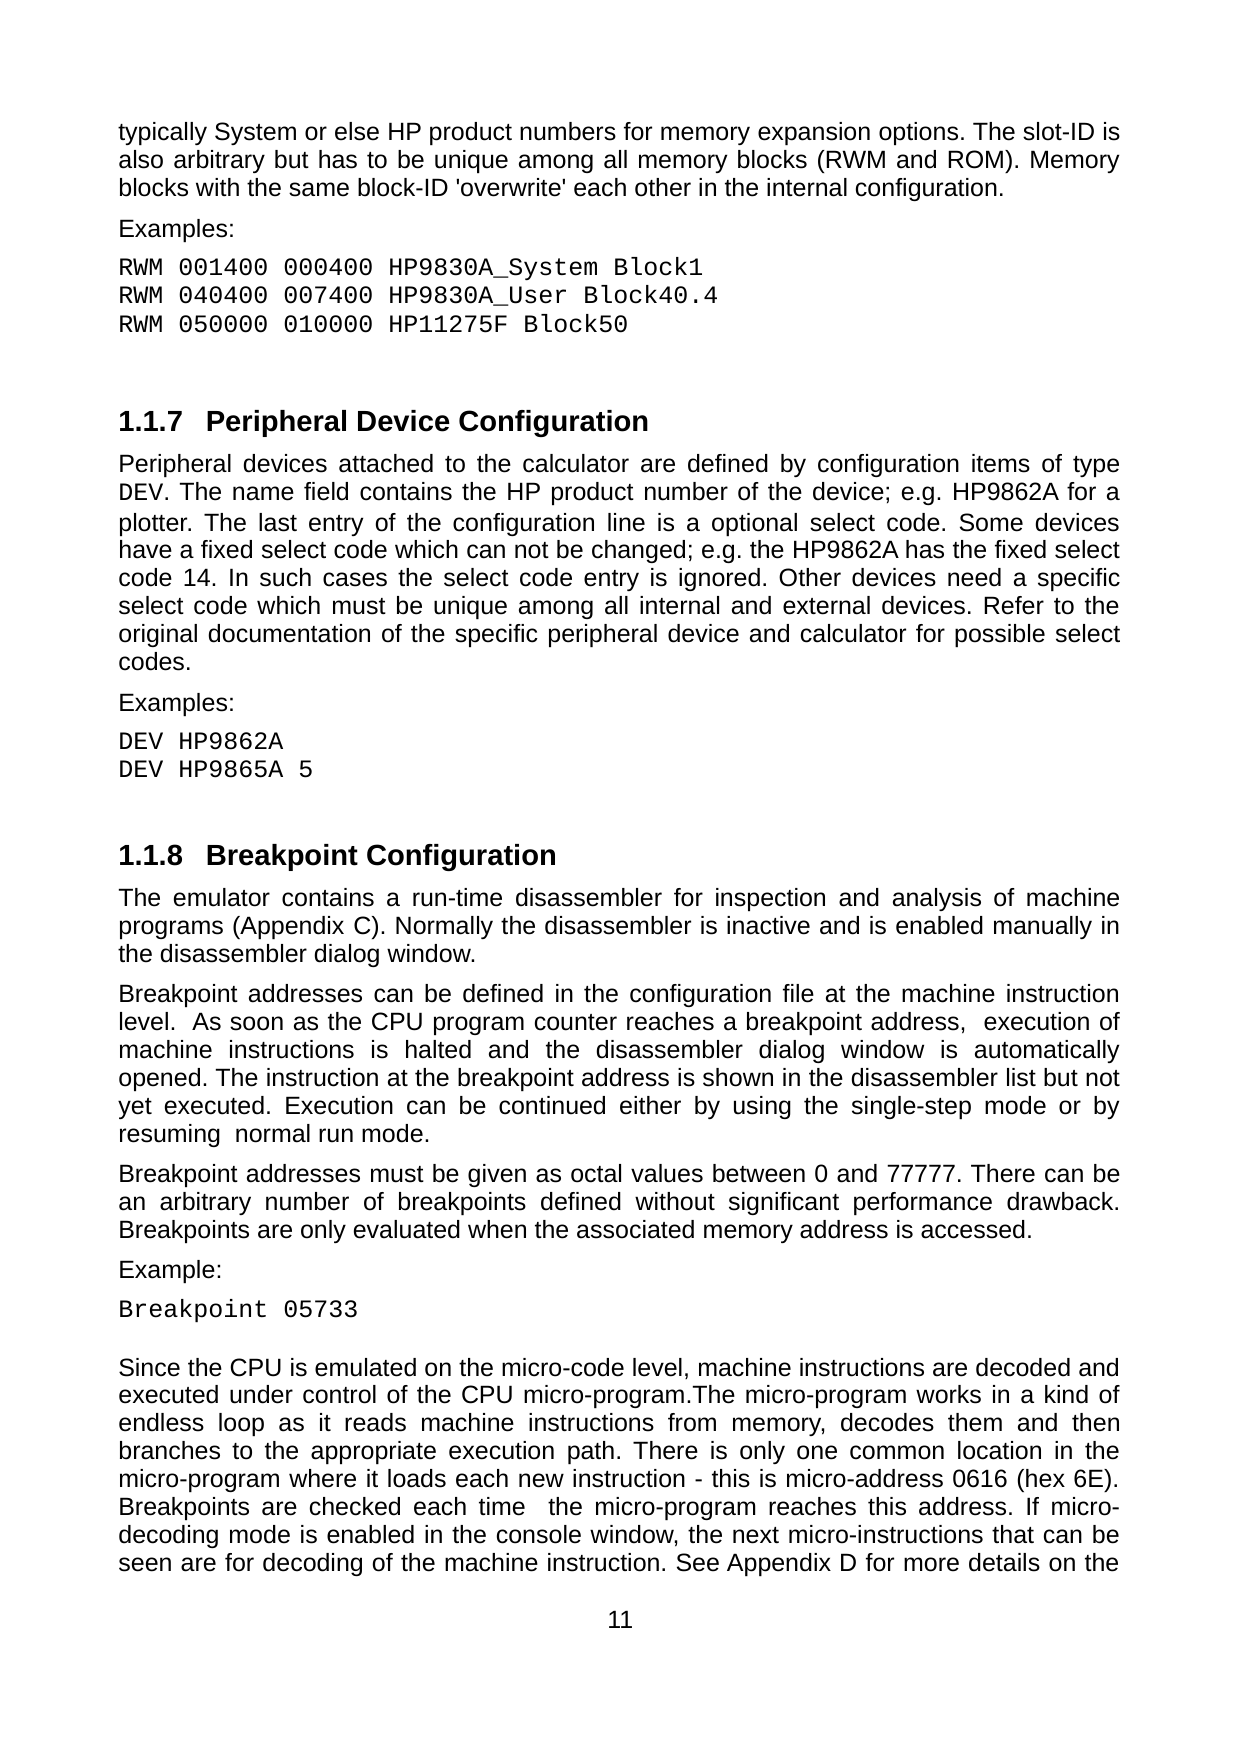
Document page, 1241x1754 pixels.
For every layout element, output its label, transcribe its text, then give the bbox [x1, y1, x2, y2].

text Breakpoint addresses must be given as octal values between 0 and 77777. There can be an arbitrary number of breakpoints defined without significant performance drawback. Breakpoints are only evaluated when the associated memory address is accessed. [118, 1160, 1122, 1244]
text The emulator contains a run-time disassembler for inspection and analysis of machine programs (Appendix C). Normally the disassembler is inactive and is enabled manually in the disassembler dialog window. [118, 884, 1122, 968]
text Since the CPU is emulated on the micro-code level, machine instructions are decoded and executed under control of the CPU micro-program.The micro-program works in a kind of endless loop as it reads machine instructions from memory, decodes them and then branches to the appropriate execution path. There is only one common location in the micro-program where it loads each new instruction - this is micro-address 0616 (hex 6E). Breakpoints are checked each time the micro-program reaches this address. If micro-decoding mode is enabled in the console window, the next micro-instructions that can be seen are for decoding of the machine instruction. See Appendix D for more details on the [118, 1353, 1122, 1577]
text typically System or else HP product numbers for memory expansion options. The slot-ID is also arbitrary but has to be unique among all memory blocks (RWM and ROM). Memory blocks with the same block-ID 'overwrite' each other in the internal configuration. [118, 118, 1122, 202]
text Peripheral devices attached to the calculator are defined by configuration items of type DEV. The name field contains the HP product number of the device; e.g. HP9862A for a plotter. The last entry of the configuration line is a optional select code. Some devices have a fixed select code which can not be changed; e.g. the HP9862A has the fixed select code 14. In such cases the select code entry is ignored. Other devices need a specific select code which must be unique among all internal and external devices. Refer to the original documentation of the specific peripheral device and calculator for possible select codes. [118, 450, 1122, 676]
text RWM 050000 010000 HP11275F Block50 [118, 311, 1122, 340]
text Breakpoint 05733 [118, 1297, 1122, 1325]
subtitle Breakpoint Configuration [118, 839, 1122, 871]
subtitle Peripheral Device Configuration [118, 405, 1122, 438]
text RWM 040400 007400 HP9830A_User Block40.4 [118, 283, 1122, 311]
text DEV HP9862A [118, 729, 1122, 757]
text Examples: [118, 688, 1122, 716]
text DEV HP9865A 5 [118, 757, 1122, 785]
text Examples: [118, 214, 1122, 242]
text RWM 001400 000400 HP9830A_System Block1 [118, 255, 1122, 283]
text Example: [118, 1256, 1122, 1284]
text Breakpoint addresses can be defined in the configuration file at the machine instruction level. As soon as the CPU program counter reaches a breakpoint address, execution of machine instructions is halted and the disassembler dialog window is automatically opened. The instruction at the breakpoint address is shown in the disassembler list but not yet executed. Execution can be continued either by using the single-step mode or by resuming normal run mode. [118, 980, 1122, 1148]
